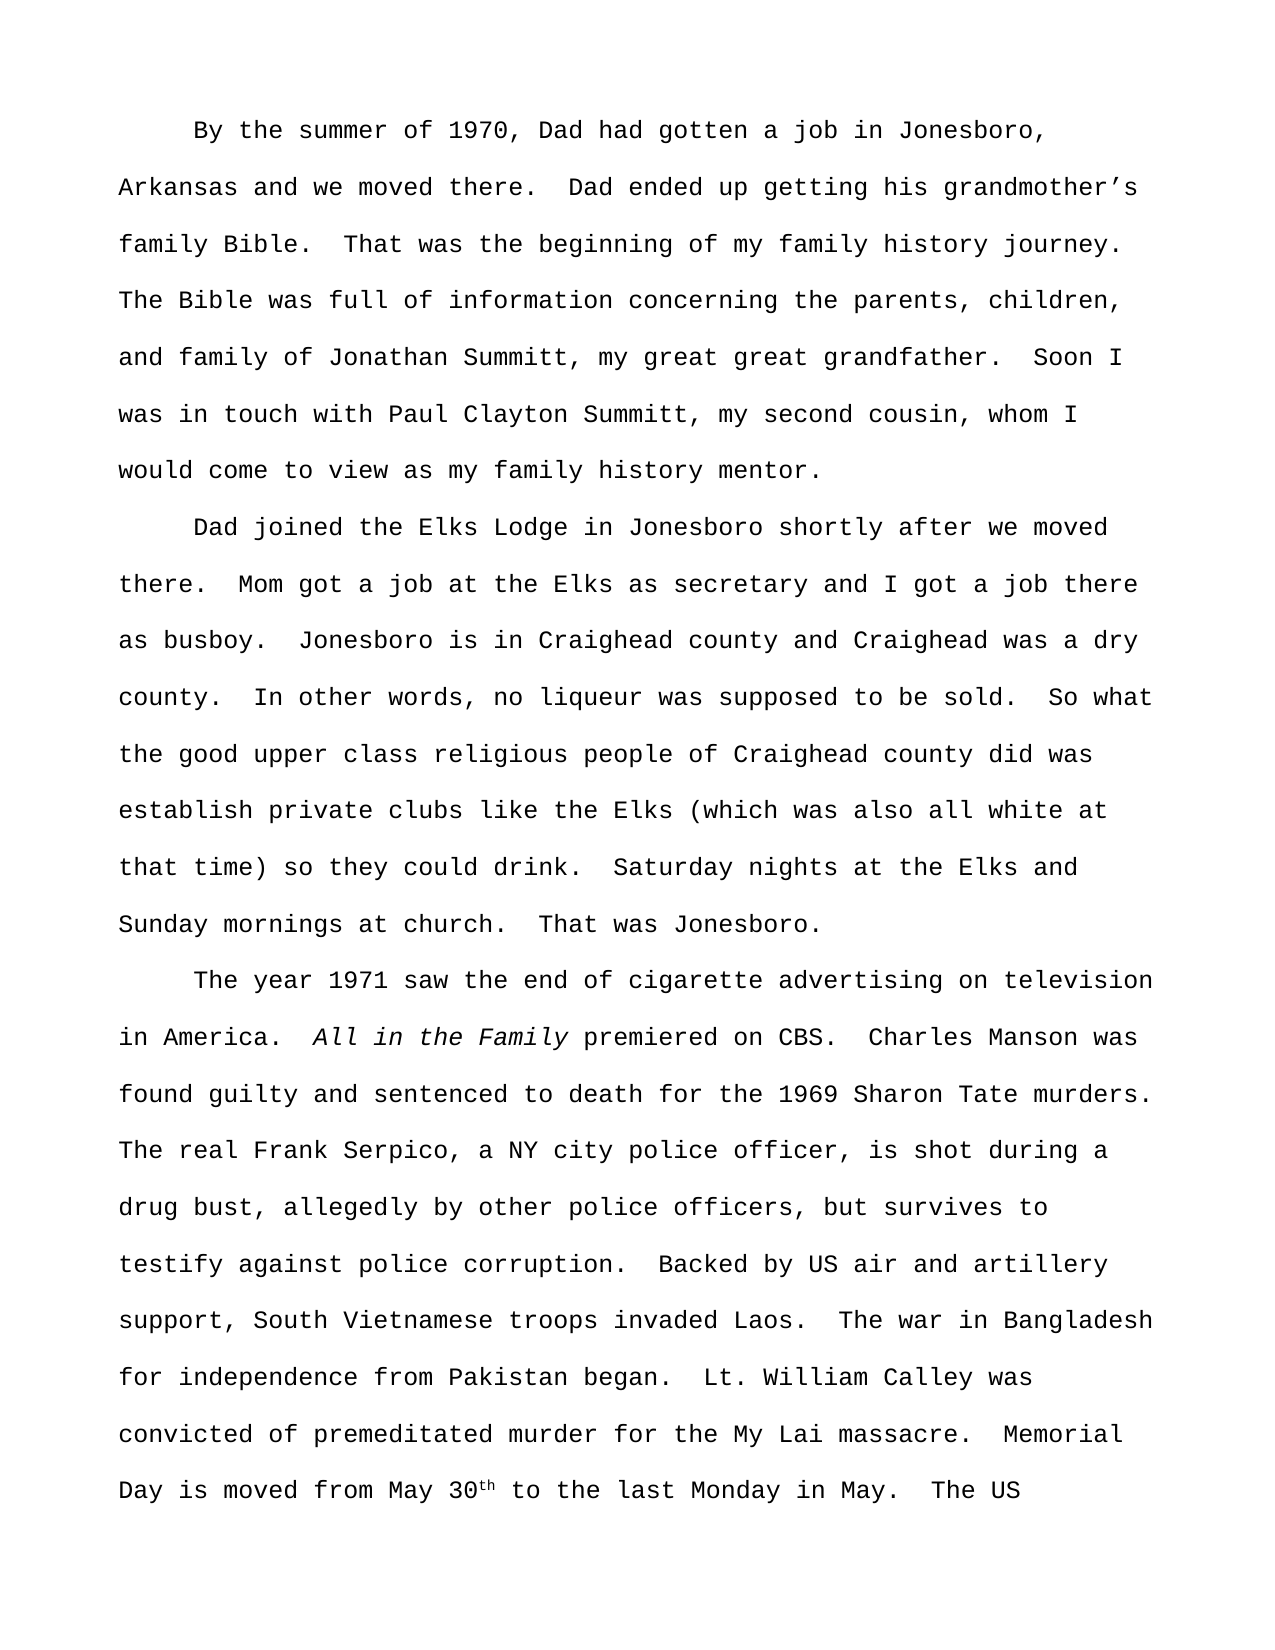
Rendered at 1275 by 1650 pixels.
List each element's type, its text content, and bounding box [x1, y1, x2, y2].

text Dad joined the Elks Lodge in Jonesboro shortly after we moved there. Mom got a job at the Elks as secretary and I got a job there as busboy. Jonesboro is in Craighead county and Craighead was a dry county. In other words, no liqueur was supposed to be sold. So what the good upper class religious people of Craighead county did was establish private clubs like the Elks (which was also all white at that time) so they could drink. Saturday nights at the Elks and Sunday mornings at church. That was Jonesboro. [118, 515, 1157, 940]
text By the summer of 1970, Dad had gotten a job in Jonesboro, Arkansas and we moved there. Dad ended up getting his grandmother’s family Bible. That was the beginning of my family history journey. The Bible was full of information concerning the parents, children, and family of Jonathan Summitt, my great great grandfather. Soon I was in touch with Paul Clayton Summitt, my second cousin, whom I would come to view as my family history mentor. [118, 118, 1157, 486]
text The year 1971 saw the end of cigarette advertising on television in America. All in the Family premiered on CBS. Charles Manson was found guilty and sentenced to death for the 1969 Sharon Tate murders. The real Frank Serpico, a NY city police officer, is shot during a drug bust, allegedly by other police officers, but survives to testify against police corruption. Backed by US air and artillery support, South Vietnamese troops invaded Laos. The war in Bangladesh for independence from Pakistan began. Lt. William Calley was convicted of premeditated murder for the My Lai massacre. Memorial Day is moved from May 30th to the last Monday in May. The US [118, 968, 1157, 1506]
